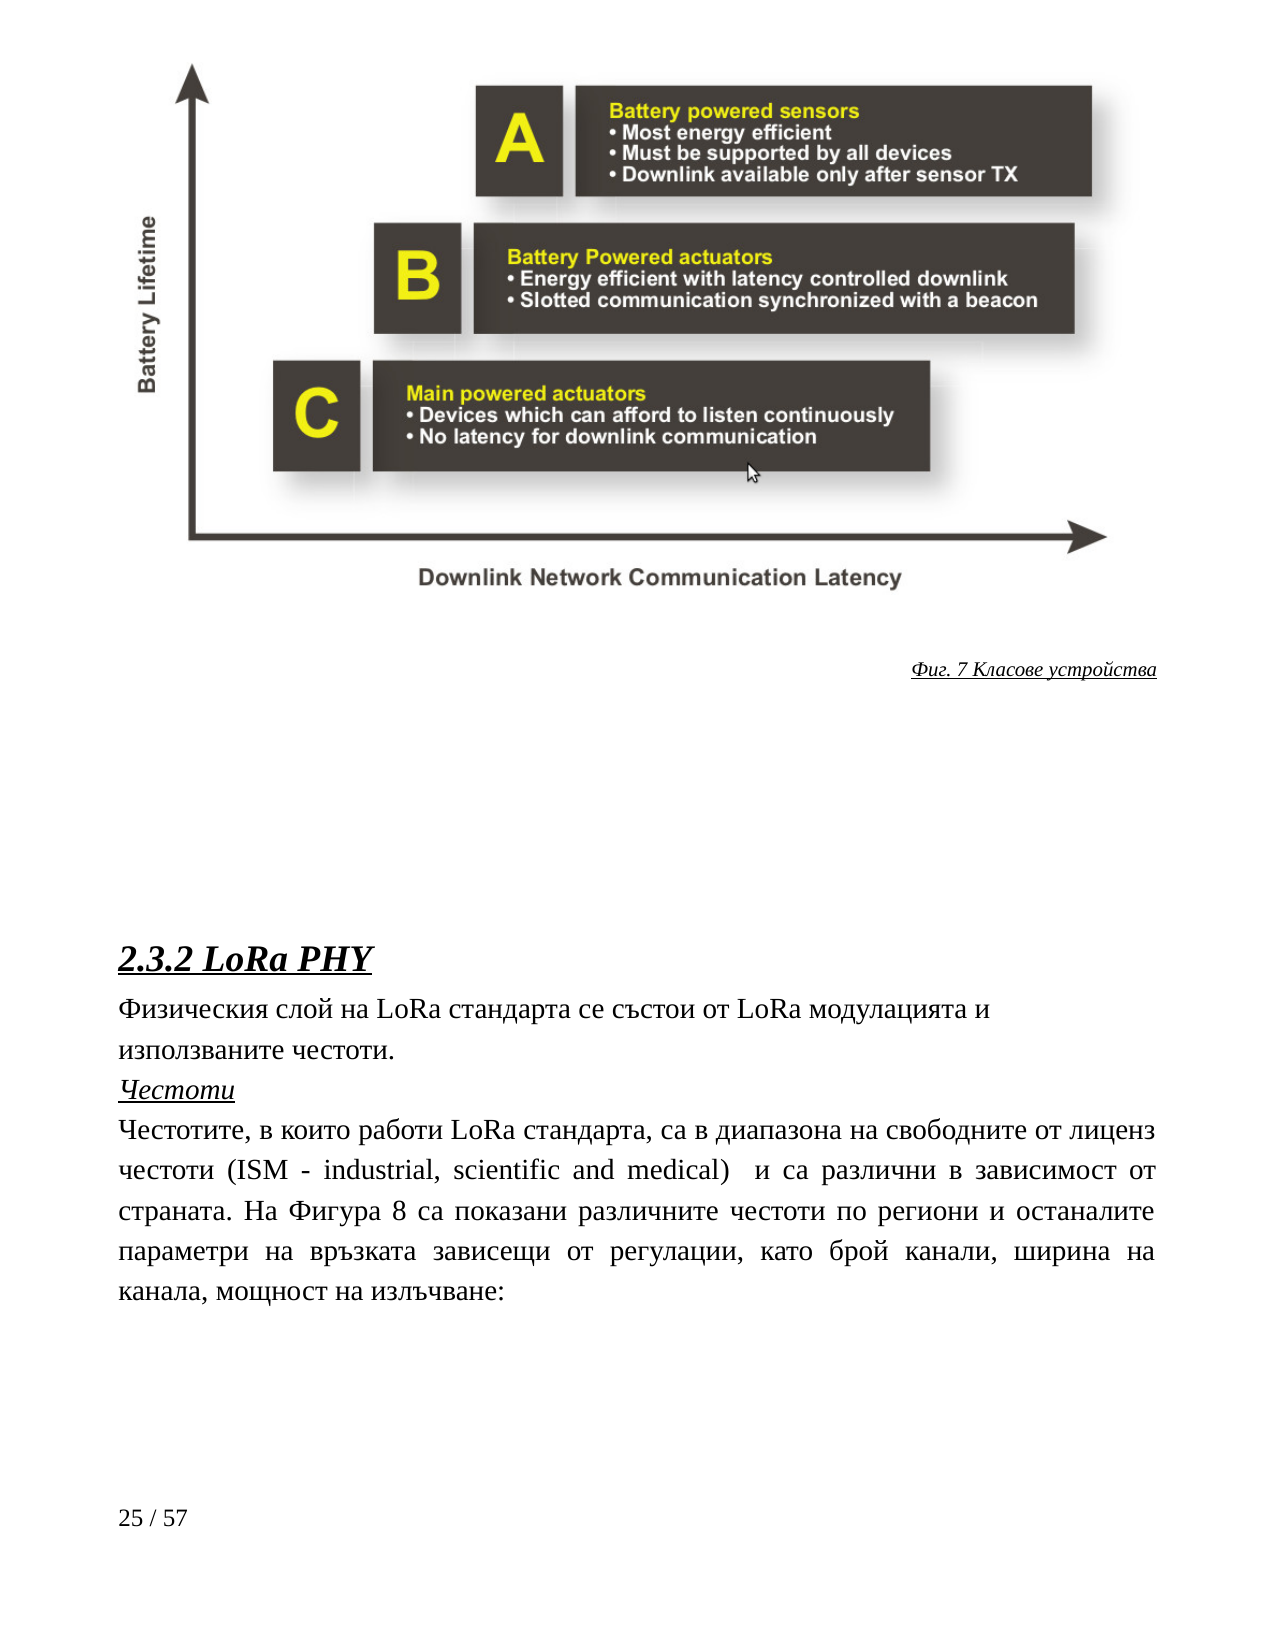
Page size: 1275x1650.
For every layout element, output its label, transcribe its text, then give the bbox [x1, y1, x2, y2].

text Фиг. 7 Класове устройства [118, 657, 1157, 681]
picture [126, 45, 1165, 624]
text Физическия слой на LoRa стандарта се състои от LoRa модулацията и използваните честоти. [118, 992, 1157, 1065]
text Честотите, в които работи LoRa стандарта, са в диапазона на свободните от лиценз честоти (ISM - industrial, scientific and medical) и са различни в зависимост от страната. На Фигура 8 са показани различните честоти по региони и останалите параметри на връзката зависещи от регулации, като брой канали, ширина на канала, мощност на излъчване: [118, 1112, 1157, 1307]
text Честоти [118, 1072, 1157, 1106]
subtitle 2.3.2 LoRa PHY [118, 936, 1157, 979]
